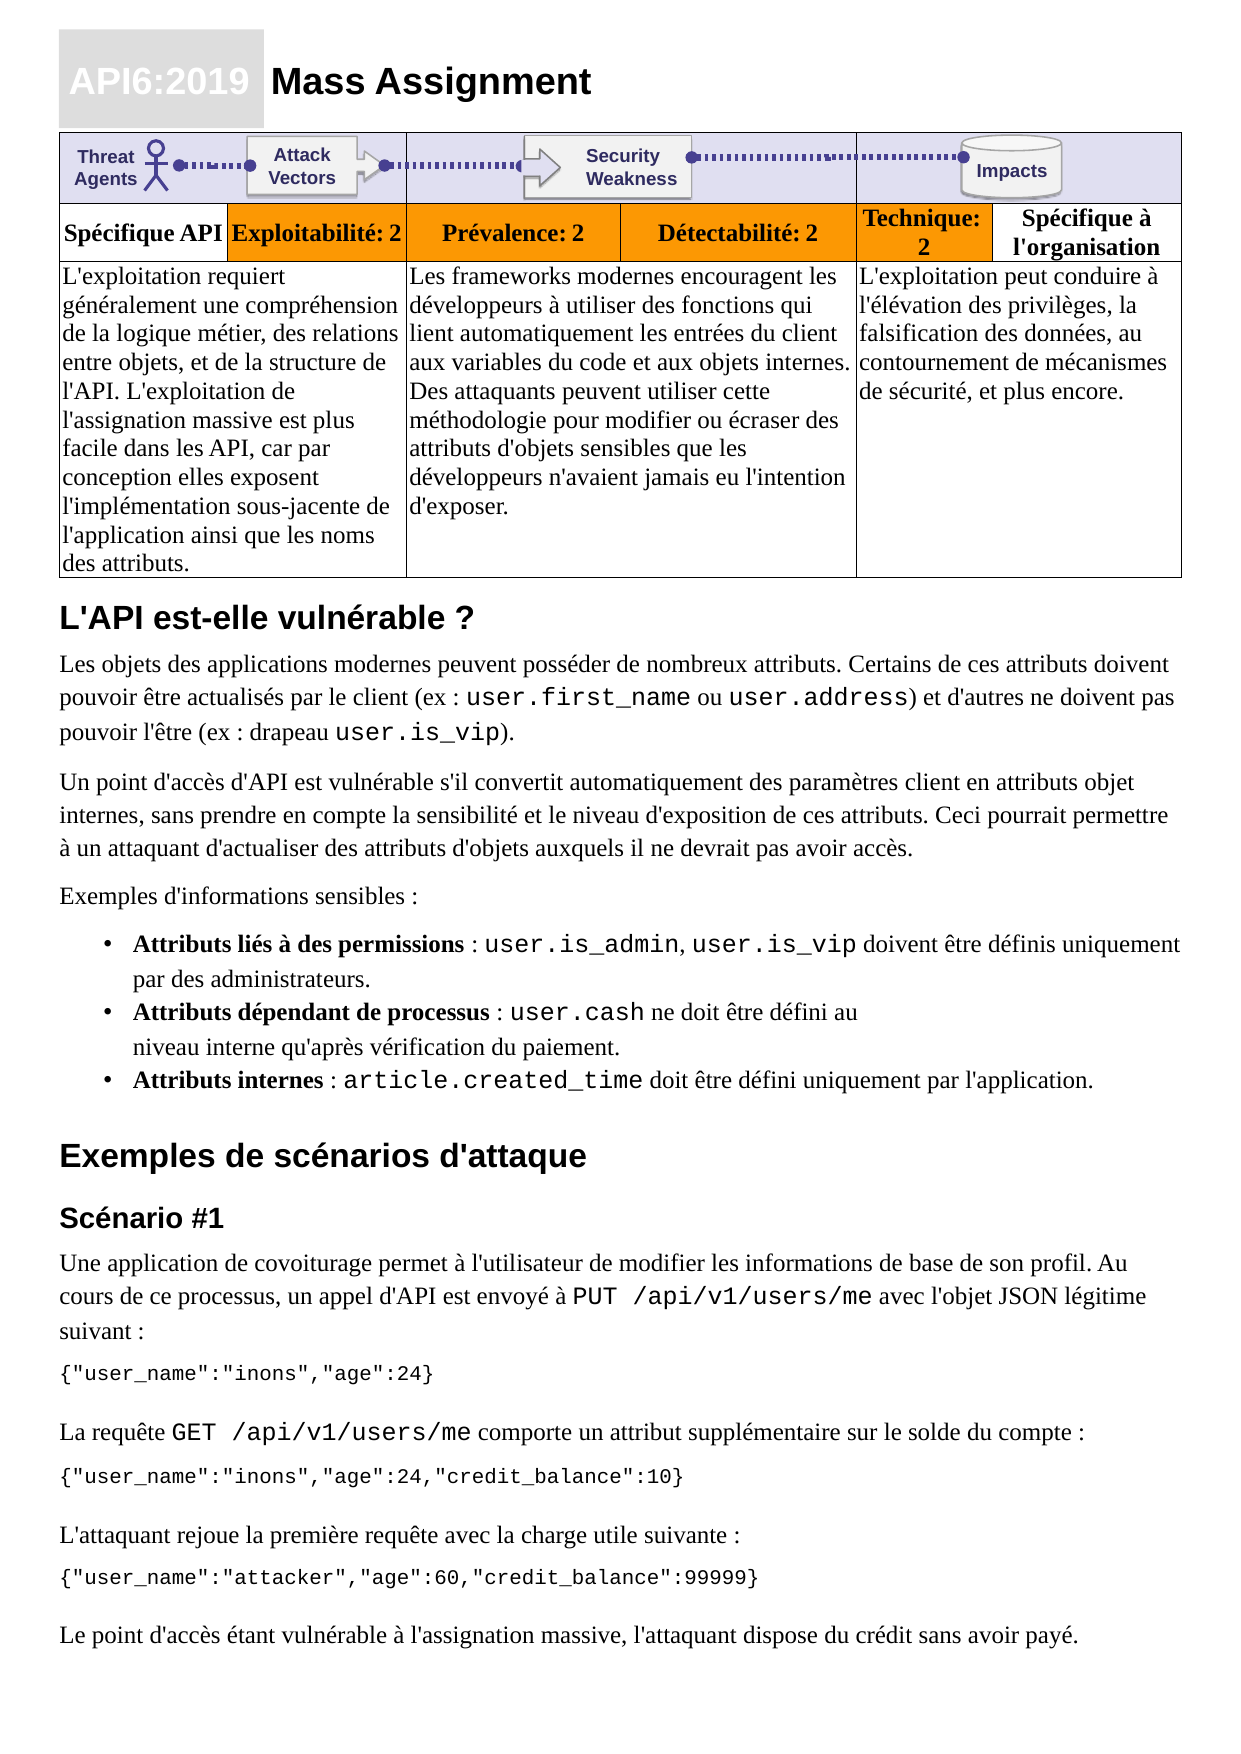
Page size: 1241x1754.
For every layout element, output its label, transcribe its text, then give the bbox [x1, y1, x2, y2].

table_cell Exploitabilité: 2 [228, 204, 406, 261]
table_header [407, 133, 620, 203]
table_header [227, 133, 406, 203]
text Le point d'accès étant vulnérable à l'assignation massive, l'attaquant dispose du crédit sans avoir payé. [59, 1620, 1181, 1649]
table_cell Prévalence: 2 [407, 204, 620, 261]
table_cell Spécifique à l'organisation [993, 204, 1181, 261]
table_header [620, 133, 856, 203]
table_cell L'exploitation requiert généralement une compréhension de la logique métier, des relations entre objets, et de la structure de l'API. L'exploitation de l'assignation massive est plus facile dans les API, car par conception elles exposent l'implémentation sous-jacente de l'application ainsi que les noms des attributs. [60, 262, 406, 577]
subtitle Scénario #1 [59, 1201, 1181, 1235]
text {"user_name":"inons","age":24,"credit_balance":10} [59, 1467, 1181, 1490]
table_header [60, 133, 227, 203]
subtitle Exemples de scénarios d'attaque [59, 1136, 1181, 1174]
list Attributs liés à des permissions : user.is_admin, user.is_vip doivent être définis uniquement par des administrateurs. [103, 929, 1181, 992]
table_cell L'exploitation peut conduire à l'élévation des privilèges, la falsification des données, au contournement de mécanismes de sécurité, et plus encore. [857, 262, 1181, 577]
list Attributs internes : article.created_time doit être défini uniquement par l'application. [103, 1065, 1181, 1096]
table_header [857, 133, 992, 203]
table_cell Spécifique API [60, 204, 227, 261]
table_cell Technique: 2 [857, 204, 992, 261]
text Les objets des applications modernes peuvent posséder de nombreux attributs. Certains de ces attributs doivent pouvoir être actualisés par le client (ex : user.first_name ou user.address) et d'autres ne doivent pas pouvoir l'être (ex : drapeau user.is_vip). [59, 649, 1181, 748]
table_cell Les frameworks modernes encouragent les développeurs à utiliser des fonctions qui lient automatiquement les entrées du client aux variables du code et aux objets internes. Des attaquants peuvent utiliser cette méthodologie pour modifier ou écraser des attributs d'objets sensibles que les développeurs n'avaient jamais eu l'intention d'exposer. [407, 262, 856, 577]
list Attributs dépendant de processus : user.cash ne doit être défini au niveau interne qu'après vérification du paiement. [103, 997, 1181, 1061]
subtitle L'API est-elle vulnérable ? [59, 598, 1181, 637]
text {"user_name":"attacker","age":60,"credit_balance":99999} [59, 1567, 1181, 1591]
text Une application de covoiturage permet à l'utilisateur de modifier les informations de base de son profil. Au cours de ce processus, un appel d'API est envoyé à PUT /api/v1/users/me avec l'objet JSON légitime suivant : [59, 1248, 1181, 1344]
table_cell Détectabilité: 2 [621, 204, 856, 261]
text L'attaquant rejoue la première requête avec la charge utile suivante : [59, 1520, 1181, 1548]
text {"user_name":"inons","age":24} [59, 1363, 1181, 1387]
table_header [992, 133, 1181, 203]
text Exemples d'informations sensibles : [59, 881, 1181, 910]
text Un point d'accès d'API est vulnérable s'il convertit automatiquement des paramètres client en attributs objet internes, sans prendre en compte la sensibilité et le niveau d'exposition de ces attributs. Ceci pourrait permettre à un attaquant d'actualiser des attributs d'objets auxquels il ne devrait pas avoir accès. [59, 767, 1181, 862]
text La requête GET /api/v1/users/me comporte un attribut supplémentaire sur le solde du compte : [59, 1417, 1181, 1447]
